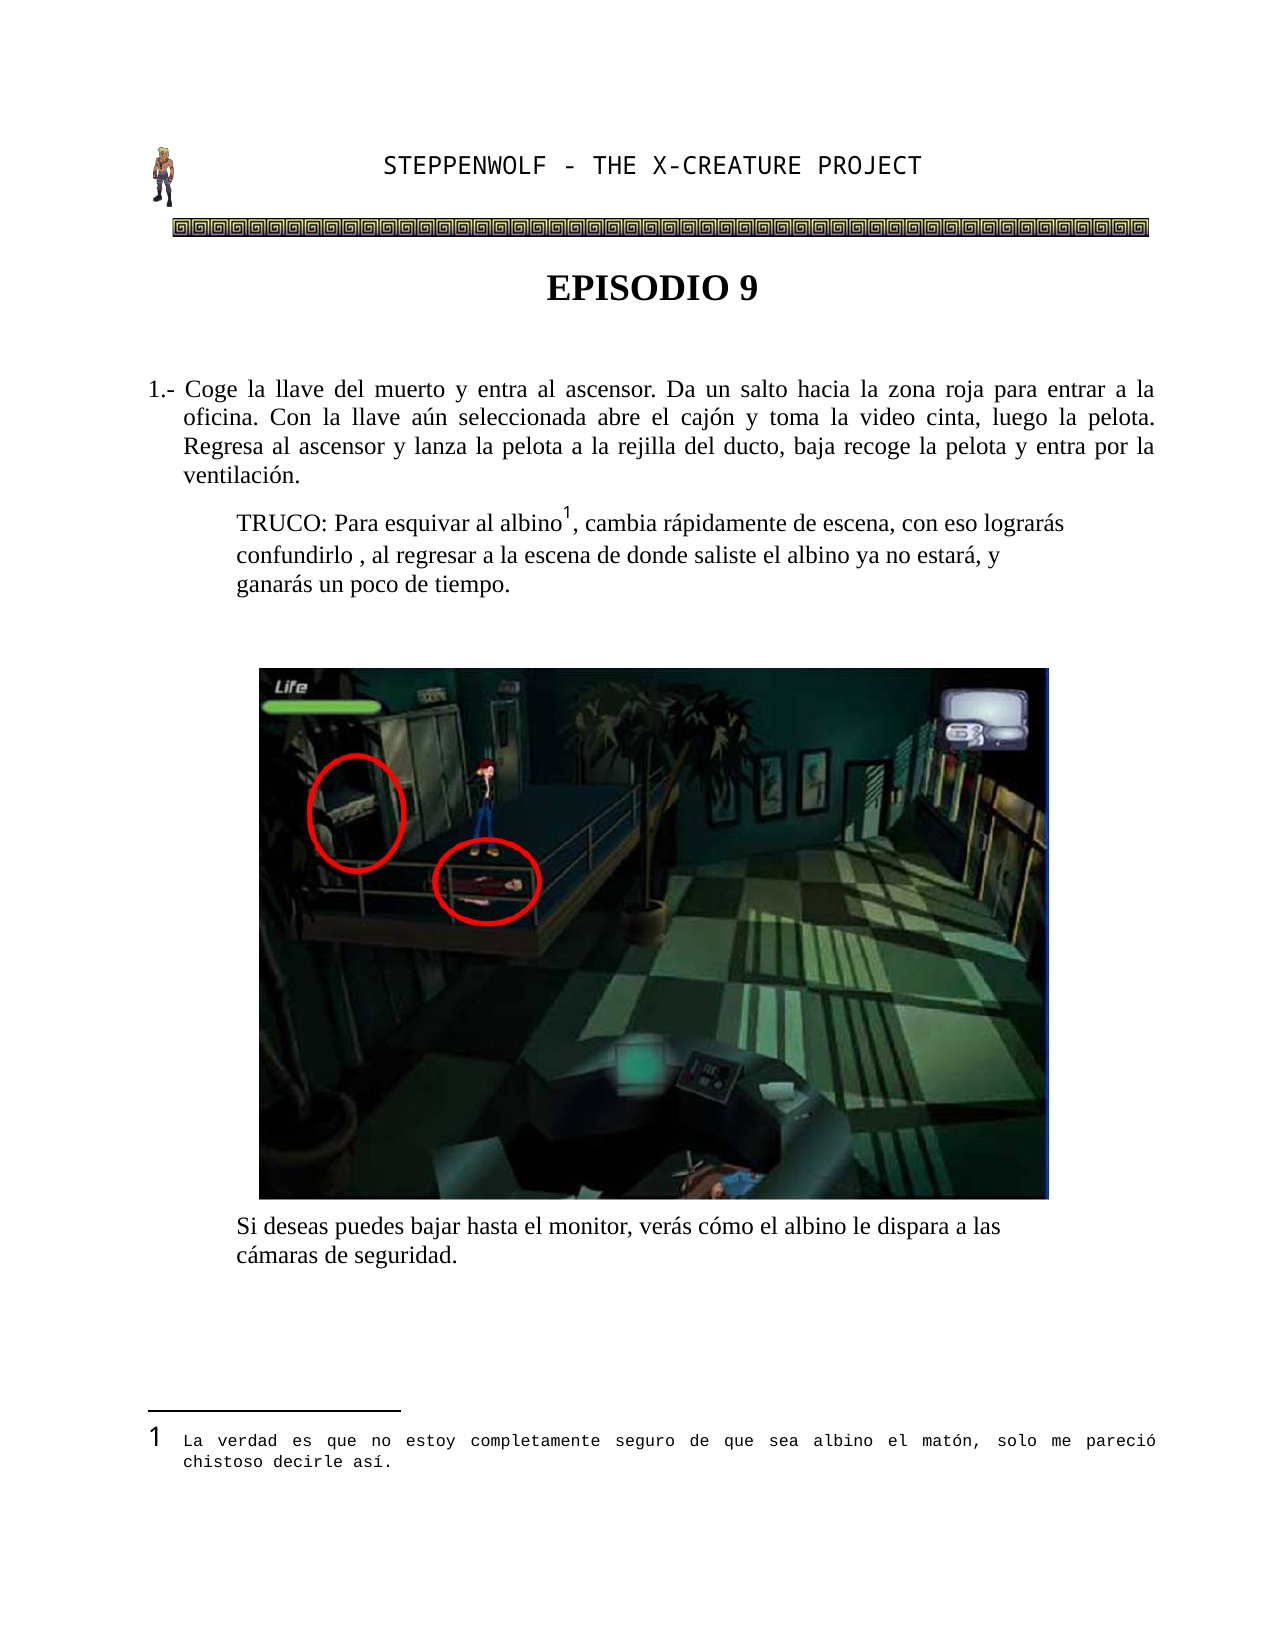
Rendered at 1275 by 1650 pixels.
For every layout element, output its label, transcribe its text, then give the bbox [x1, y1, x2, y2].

picture [147, 147, 181, 207]
text Si deseas puedes bajar hasta el monitor, verás cómo el albino le dispara a las cámaras de seguridad. [236, 1211, 1068, 1268]
subtitle EPISODIO 9 [148, 266, 1157, 309]
text TRUCO: Para esquivar al albino, cambia rápidamente de escena, con eso lograrás confundirlo , al regresar a la escena de donde saliste el albino ya no estará, y ganarás un poco de tiempo. [236, 501, 1068, 598]
picture [172, 218, 1149, 237]
text 1.- Coge la llave del muerto y entra al ascensor. Da un salto hacia la zona roja para entrar a la oficina. Con la llave aún seleccionada abre el cajón y toma la video cinta, luego la pelota. Regresa al ascensor y lanza la pelota a la rejilla del ducto, baja recoge la pelota y entra por la ventilación. [148, 374, 1157, 489]
picture [258, 667, 1050, 1200]
text La verdad es que no estoy completamente seguro de que sea albino el matón, solo me pareció chistoso decirle así. [148, 1417, 1157, 1473]
